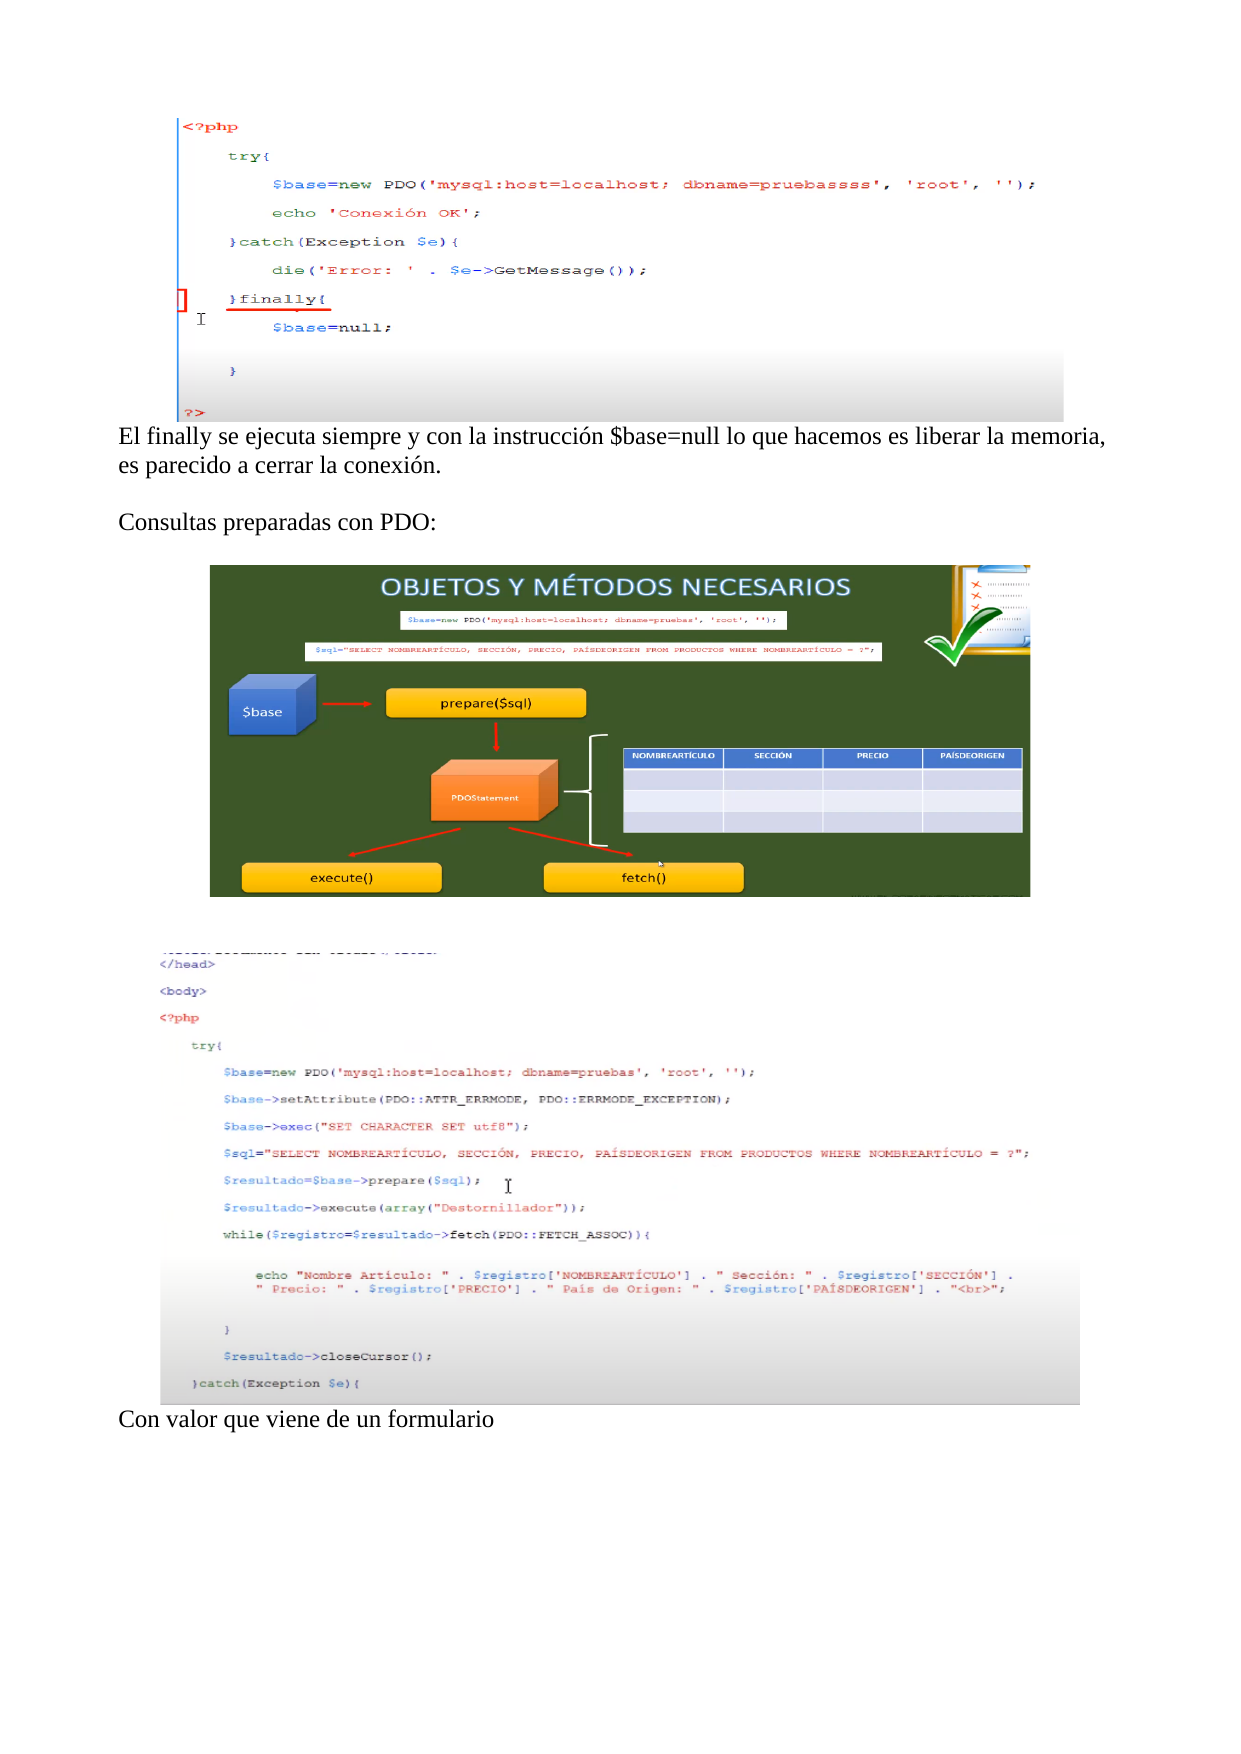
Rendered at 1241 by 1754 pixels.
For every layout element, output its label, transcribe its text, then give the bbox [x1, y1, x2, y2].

picture [176, 118, 1064, 422]
picture [160, 953, 1080, 1405]
text El finally se ejecuta siempre y con la instrucción $base=null lo que hacemos es liberar la memoria, es parecido a cerrar la conexión. [118, 118, 1122, 479]
picture [209, 565, 1031, 897]
text Consultas preparadas con PDO: [118, 507, 1122, 536]
text Con valor que viene de un formulario [118, 954, 1122, 1433]
